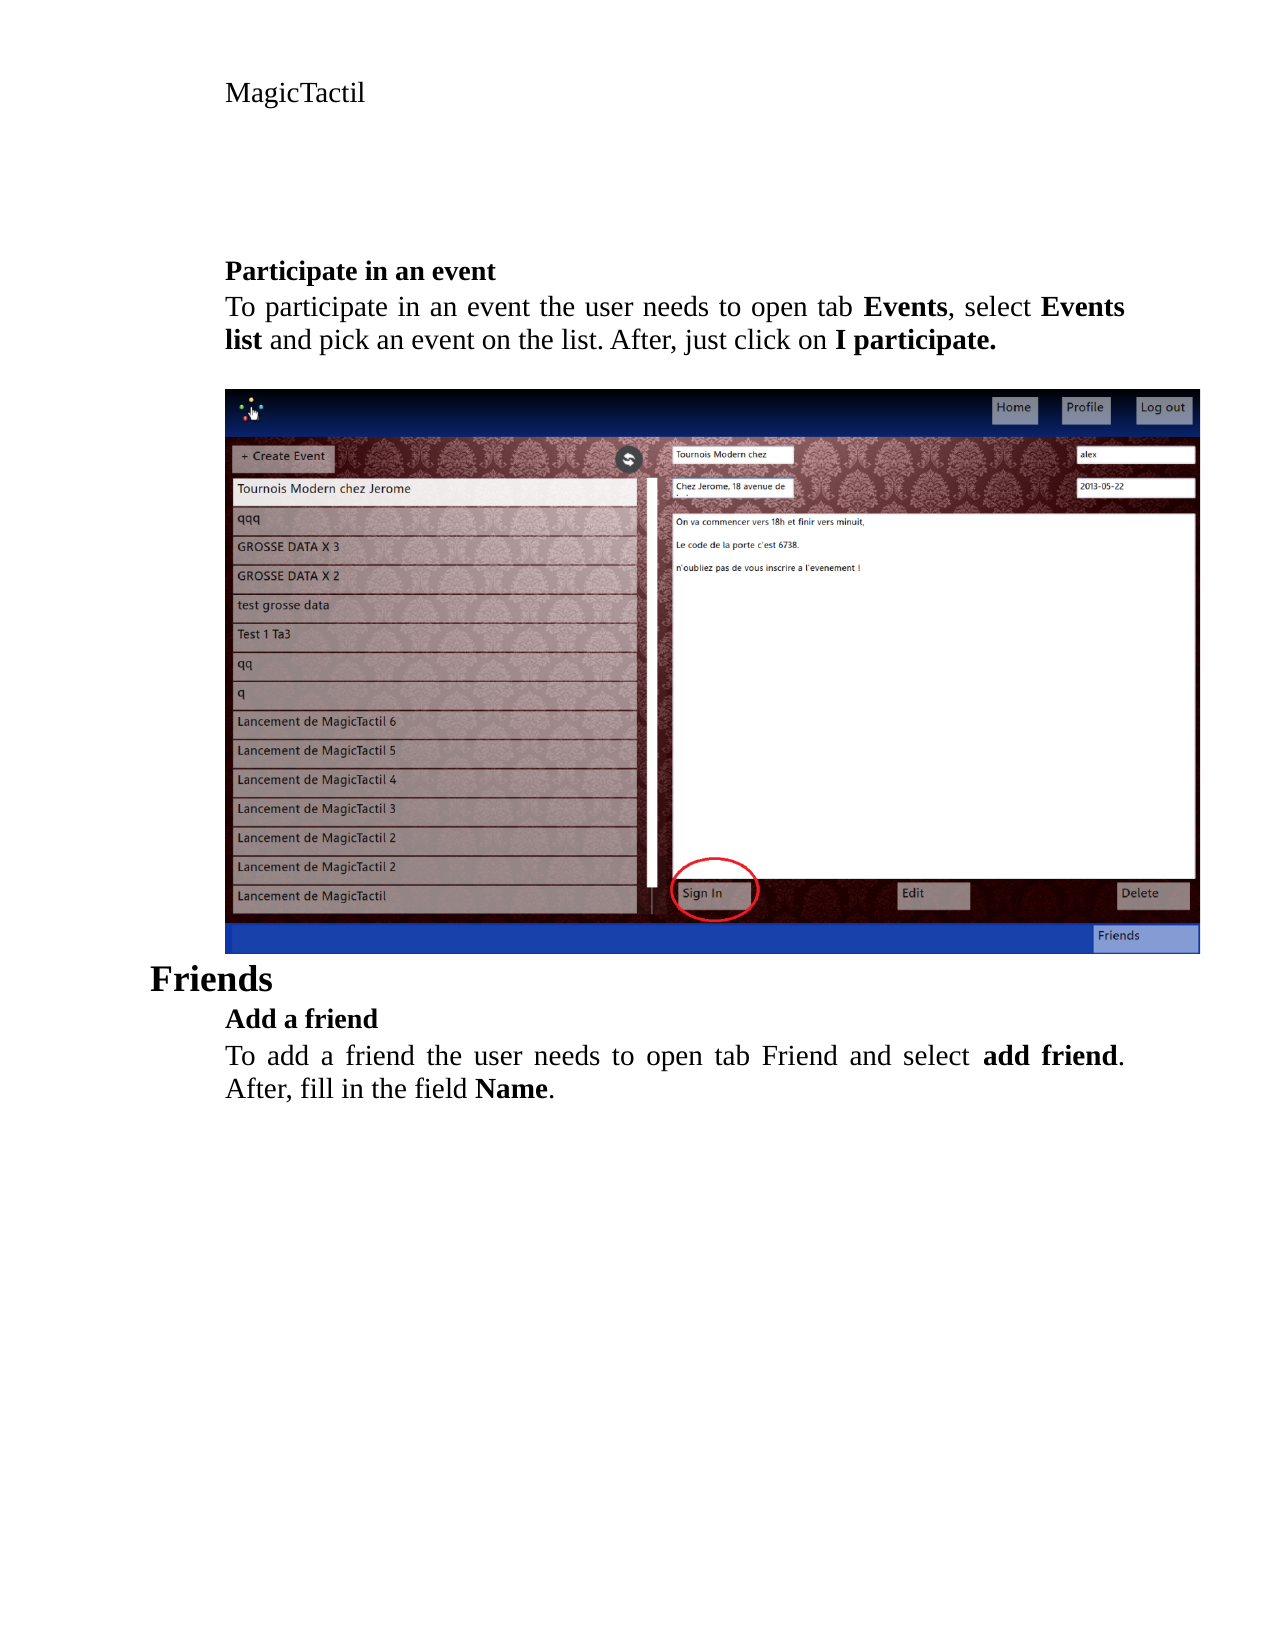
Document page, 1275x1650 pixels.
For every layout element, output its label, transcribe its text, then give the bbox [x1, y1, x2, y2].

subtitle Add a friend [150, 1003, 1125, 1035]
text To participate in an event the user needs to open tab Events, select Events list and pick an event on the list. After, just click on I participate. [225, 289, 1125, 356]
picture [225, 389, 1200, 954]
text To add a friend the user needs to open tab Friend and select add friend. After, fill in the field Name. [225, 1038, 1125, 1105]
subtitle Participate in an event [150, 253, 1125, 286]
subtitle Friends [150, 957, 1125, 1000]
